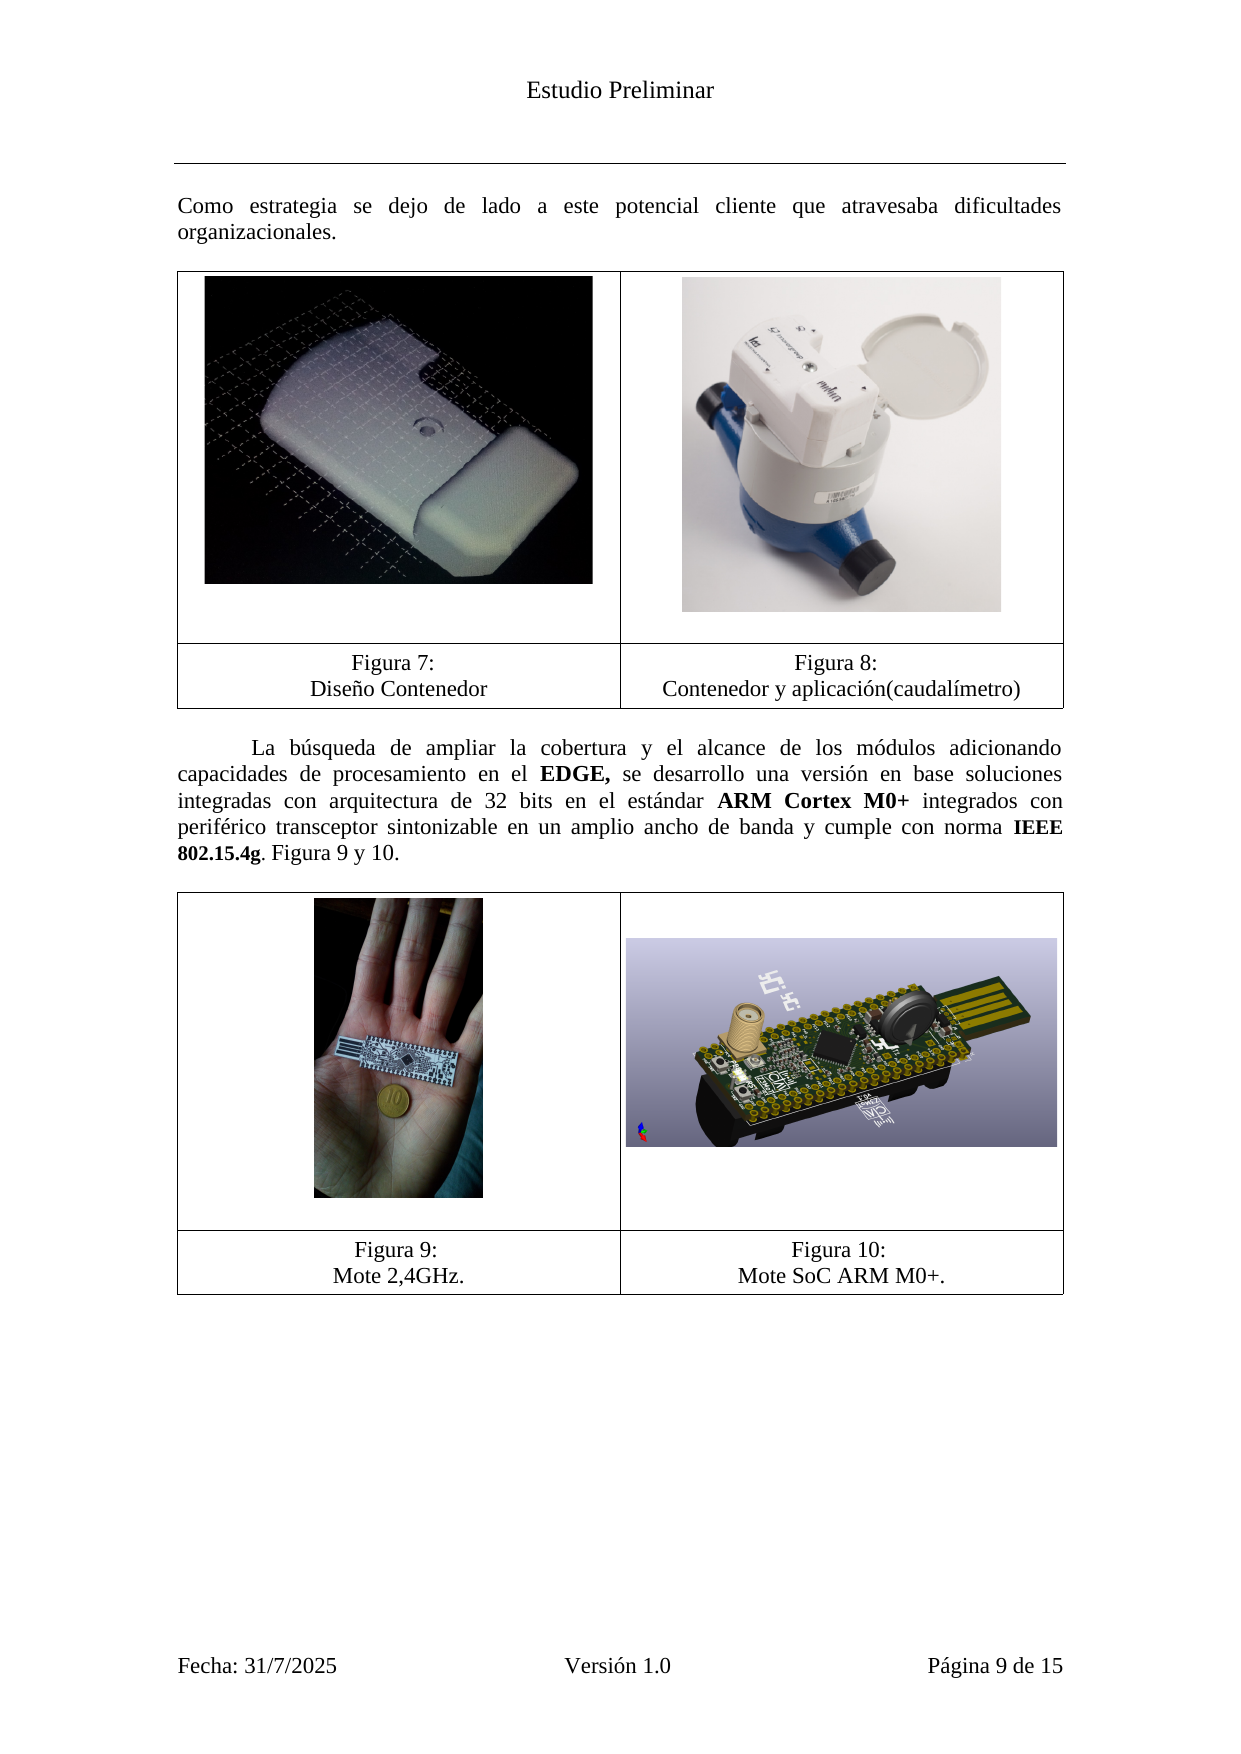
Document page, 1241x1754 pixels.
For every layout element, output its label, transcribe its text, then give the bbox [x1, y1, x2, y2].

table_cell Figura 9: Mote 2,4GHz. [178, 1231, 620, 1294]
table_header [621, 272, 1063, 643]
table_header [178, 893, 620, 1230]
picture [204, 276, 593, 584]
table_cell Figura 7: Diseño Contenedor [178, 644, 620, 708]
picture [314, 898, 483, 1198]
picture [625, 938, 1058, 1147]
table_header [621, 893, 1063, 1230]
table_cell Figura 8: Contenedor y aplicación(caudalímetro) [621, 644, 1063, 708]
table_header [178, 272, 620, 583]
text La búsqueda de ampliar la cobertura y el alcance de los módulos adicionando capacidades de procesamiento en el EDGE, se desarrollo una versión en base soluciones integradas con arquitectura de 32 bits en el estándar ARM Cortex M0+ integrados con periférico transceptor sintonizable en un amplio ancho de banda y cumple con norma IEEE 802.15.4g. Figura 9 y 10. [177, 734, 1063, 866]
text Como estrategia se dejo de lado a este potencial cliente que atravesaba dificultades organizacionales. [177, 192, 1063, 245]
table_cell Figura 10: Mote SoC ARM M0+. [621, 1231, 1063, 1294]
table_header [178, 584, 620, 643]
picture [682, 277, 1002, 612]
